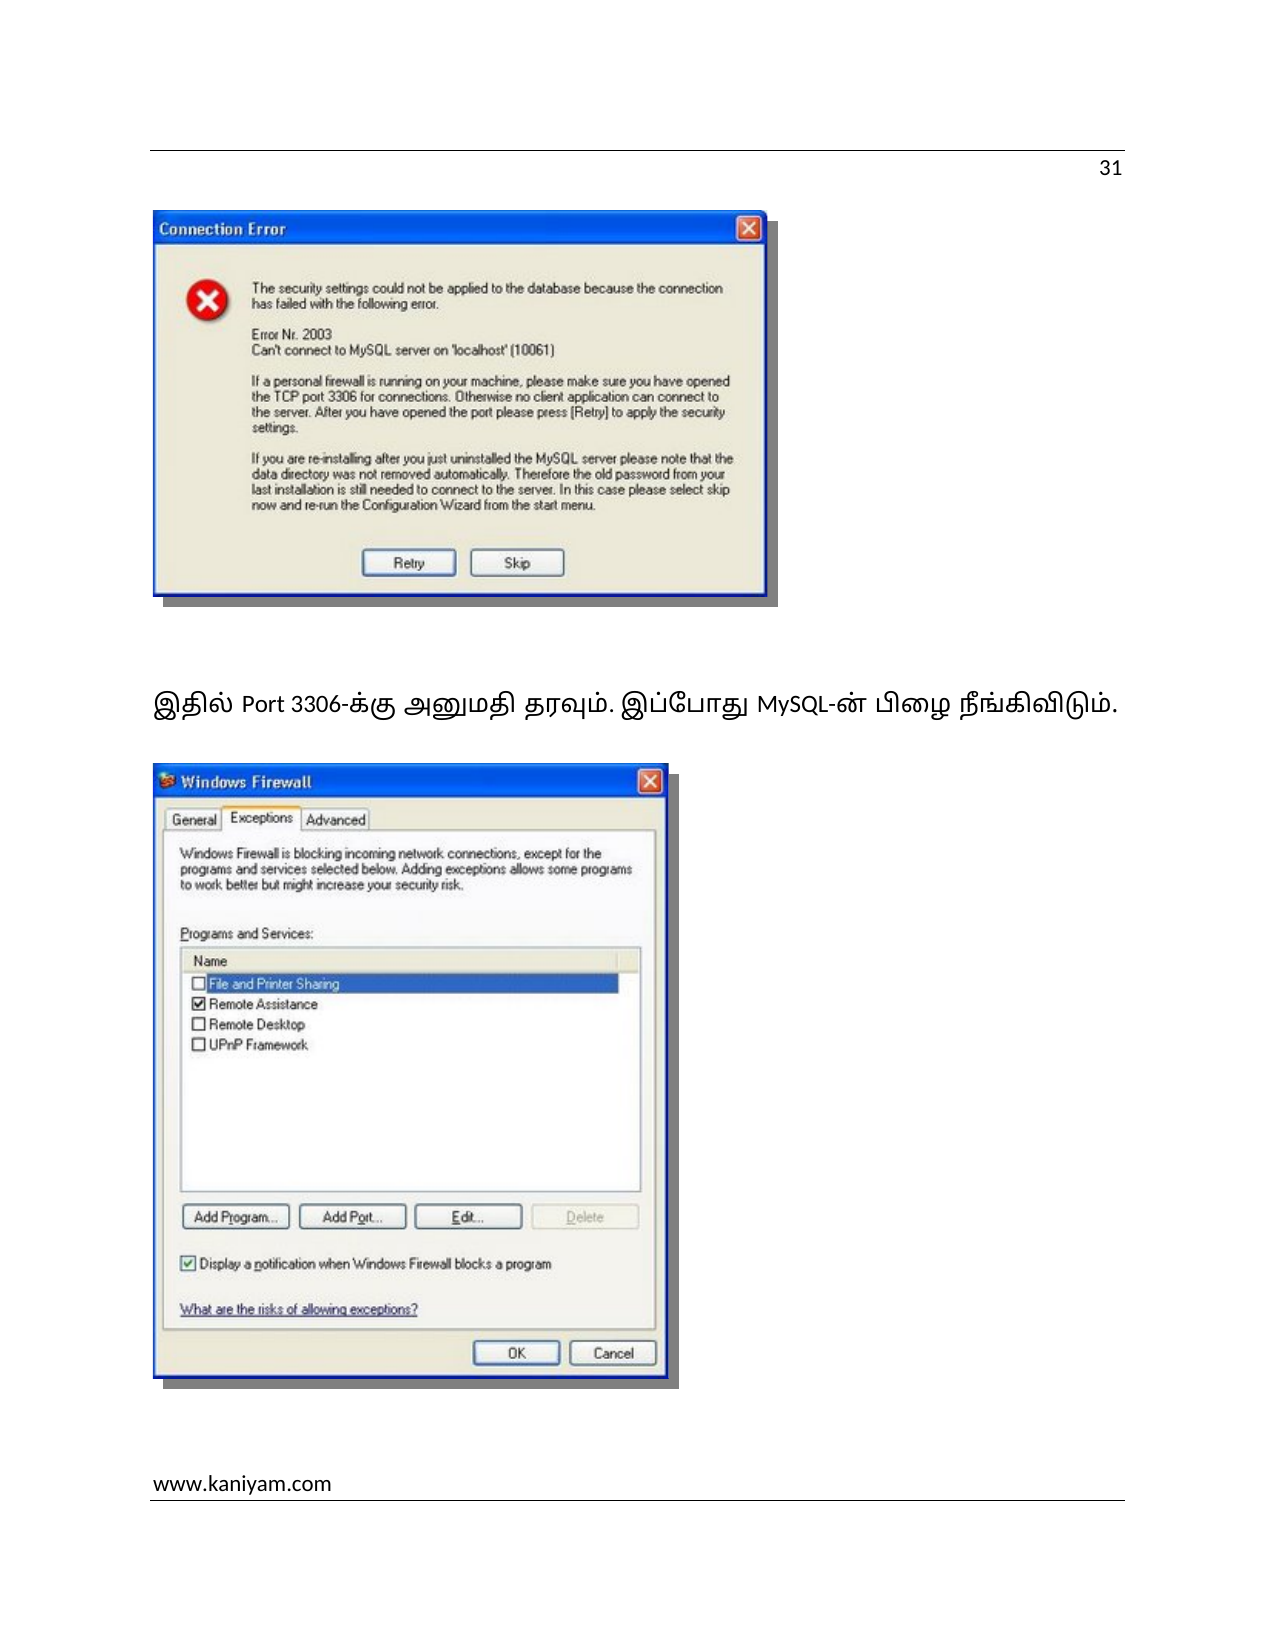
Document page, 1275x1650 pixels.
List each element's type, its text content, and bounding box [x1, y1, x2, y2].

text இதில் Port 3306-க்கு அனுமதி தரவும். இப்போது MySQL-ன் பிழை நீங்கிவிடும். [153, 685, 1122, 719]
picture [152, 210, 768, 597]
picture [152, 763, 669, 1379]
